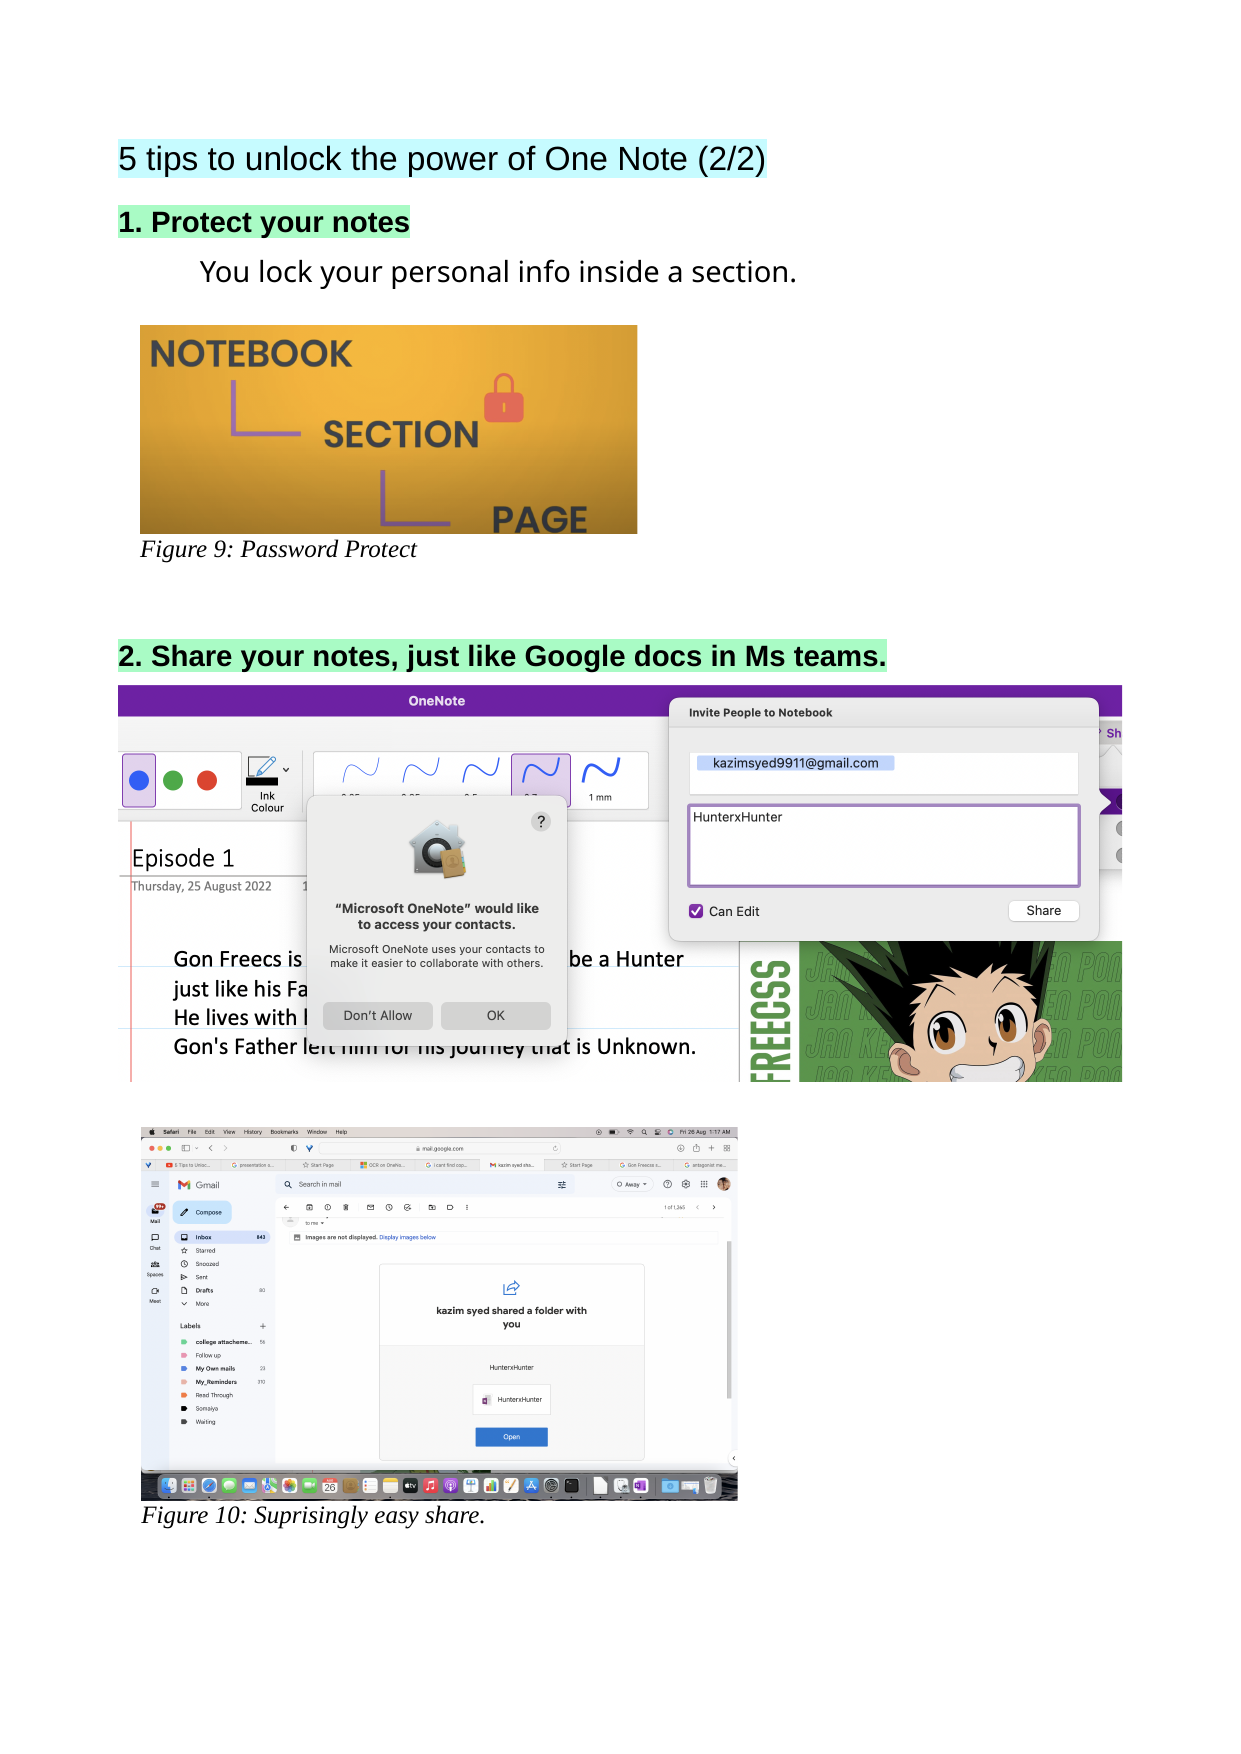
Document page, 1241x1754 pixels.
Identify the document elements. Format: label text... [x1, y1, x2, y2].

subtitle 5 tips to unlock the power of One Note (2/2) [767, 139, 1122, 178]
picture [118, 685, 1123, 1082]
subtitle 2. Share your notes, just like Google docs in Ms teams. [887, 639, 1122, 672]
text Figure 9: Password Protect [140, 534, 637, 562]
picture [141, 1127, 738, 1501]
picture [140, 325, 638, 534]
subtitle 1. Protect your notes [410, 205, 1122, 238]
text You lock your personal info inside a section. [118, 251, 1122, 291]
text Figure 10: Suprisingly easy share. [141, 1501, 738, 1529]
